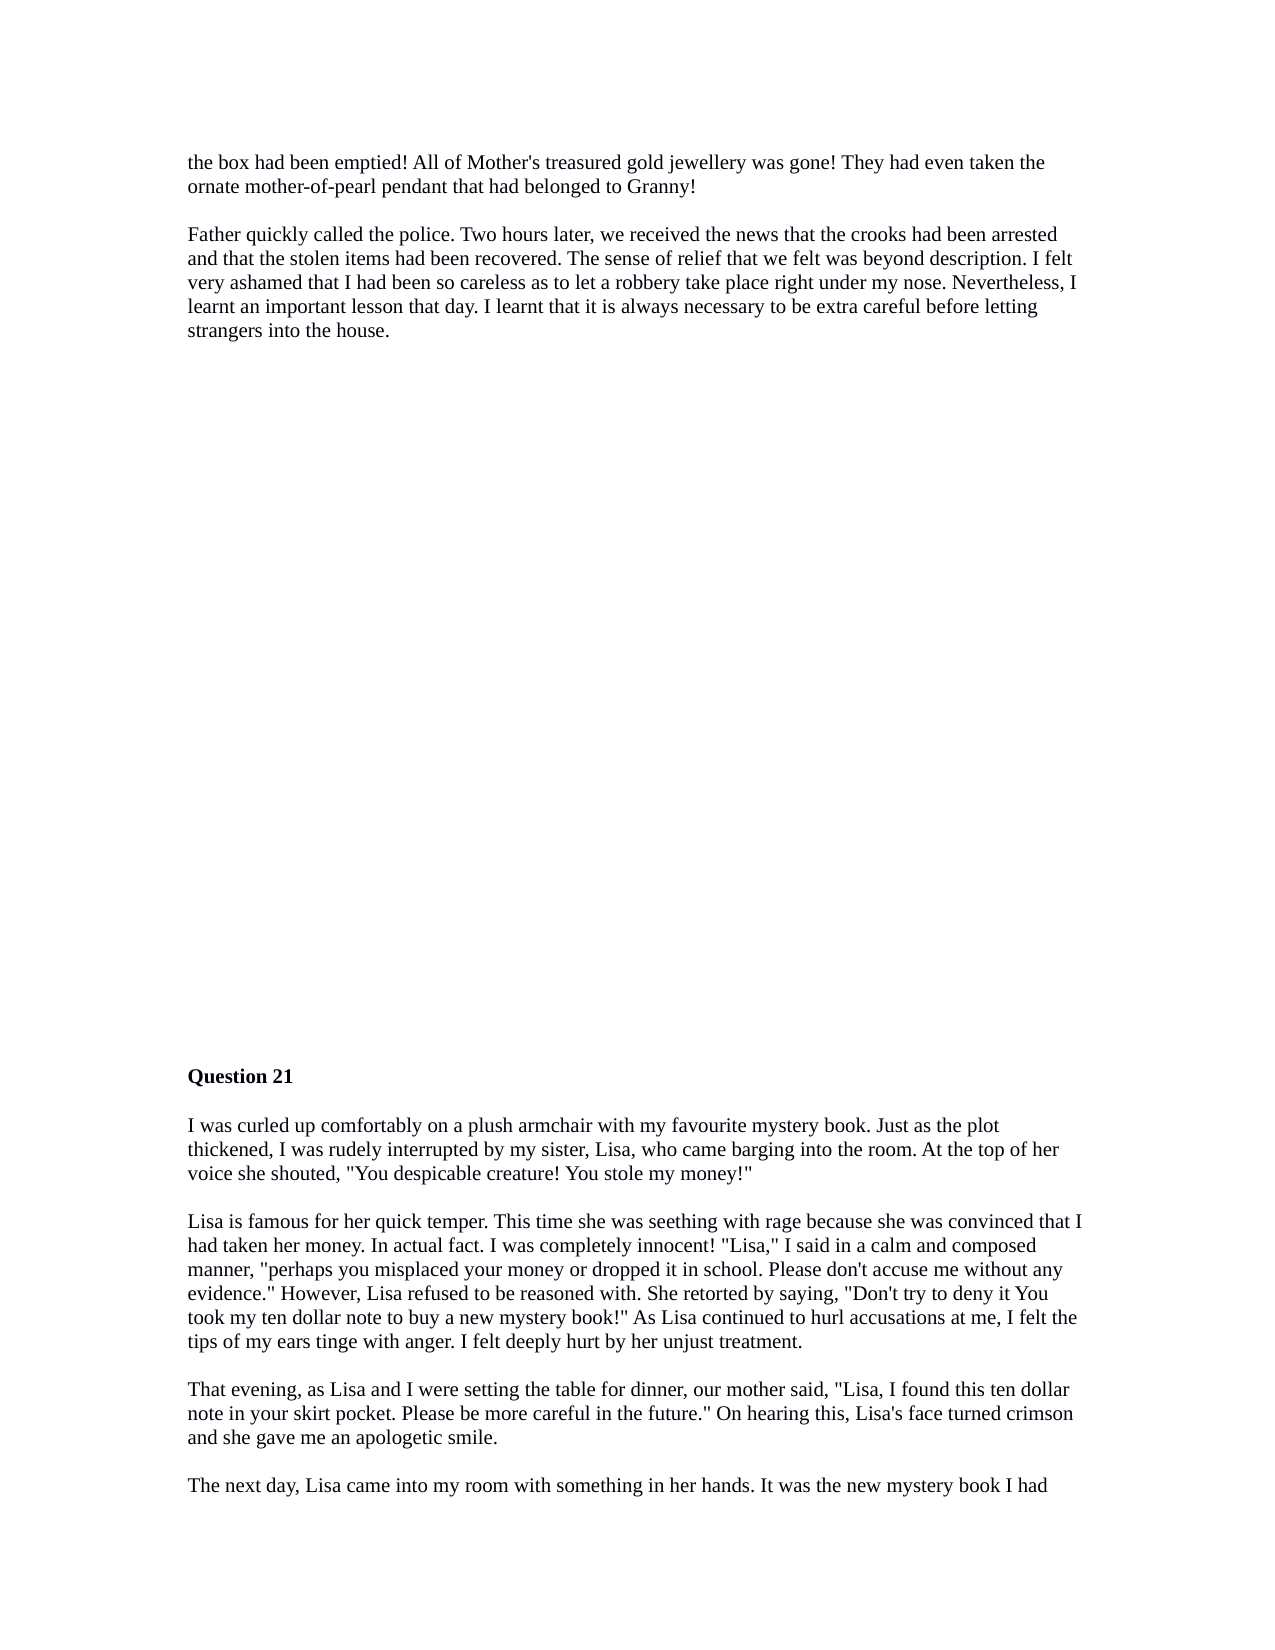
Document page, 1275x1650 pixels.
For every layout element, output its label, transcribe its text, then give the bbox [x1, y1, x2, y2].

text Question 21 [187, 1064, 1087, 1088]
text The next day, Lisa came into my room with something in her hands. It was the new mystery book I had [187, 1473, 1087, 1497]
text Father quickly called the police. Two hours later, we received the news that the crooks had been arrested and that the stolen items had been recovered. The sense of relief that we felt was beyond description. I felt very ashamed that I had been so careless as to let a robbery take place right under my nose. Nevertheless, I learnt an important lesson that day. I learnt that it is always necessary to be extra careful before letting strangers into the house. [187, 222, 1087, 342]
text That evening, as Lisa and I were setting the table for dinner, our mother said, "Lisa, I found this ten dollar note in your skirt pocket. Please be more careful in the future." On hearing this, Lisa's face turned crimson and she gave me an apologetic smile. [187, 1377, 1087, 1449]
text Lisa is famous for her quick temper. This time she was seething with rage because she was convinced that I had taken her money. In actual fact. I was completely innocent! "Lisa," I said in a calm and composed manner, "perhaps you misplaced your money or dropped it in school. Please don't accuse me without any evidence." However, Lisa refused to be reasoned with. She retorted by saying, "Don't try to deny it You took my ten dollar note to buy a new mystery book!" As Lisa continued to hurl accusations at me, I felt the tips of my ears tinge with anger. I felt deeply hurt by her unjust treatment. [187, 1209, 1087, 1353]
text I was curled up comfortably on a plush armchair with my favourite mystery book. Just as the plot thickened, I was rudely interrupted by my sister, Lisa, who came barging into the room. At the top of her voice she shouted, "You despicable creature! You stole my money!" [187, 1112, 1087, 1185]
text the box had been emptied! All of Mother's treasured gold jewellery was gone! They had even taken the ornate mother-of-pearl pendant that had belonged to Granny! [187, 150, 1087, 198]
